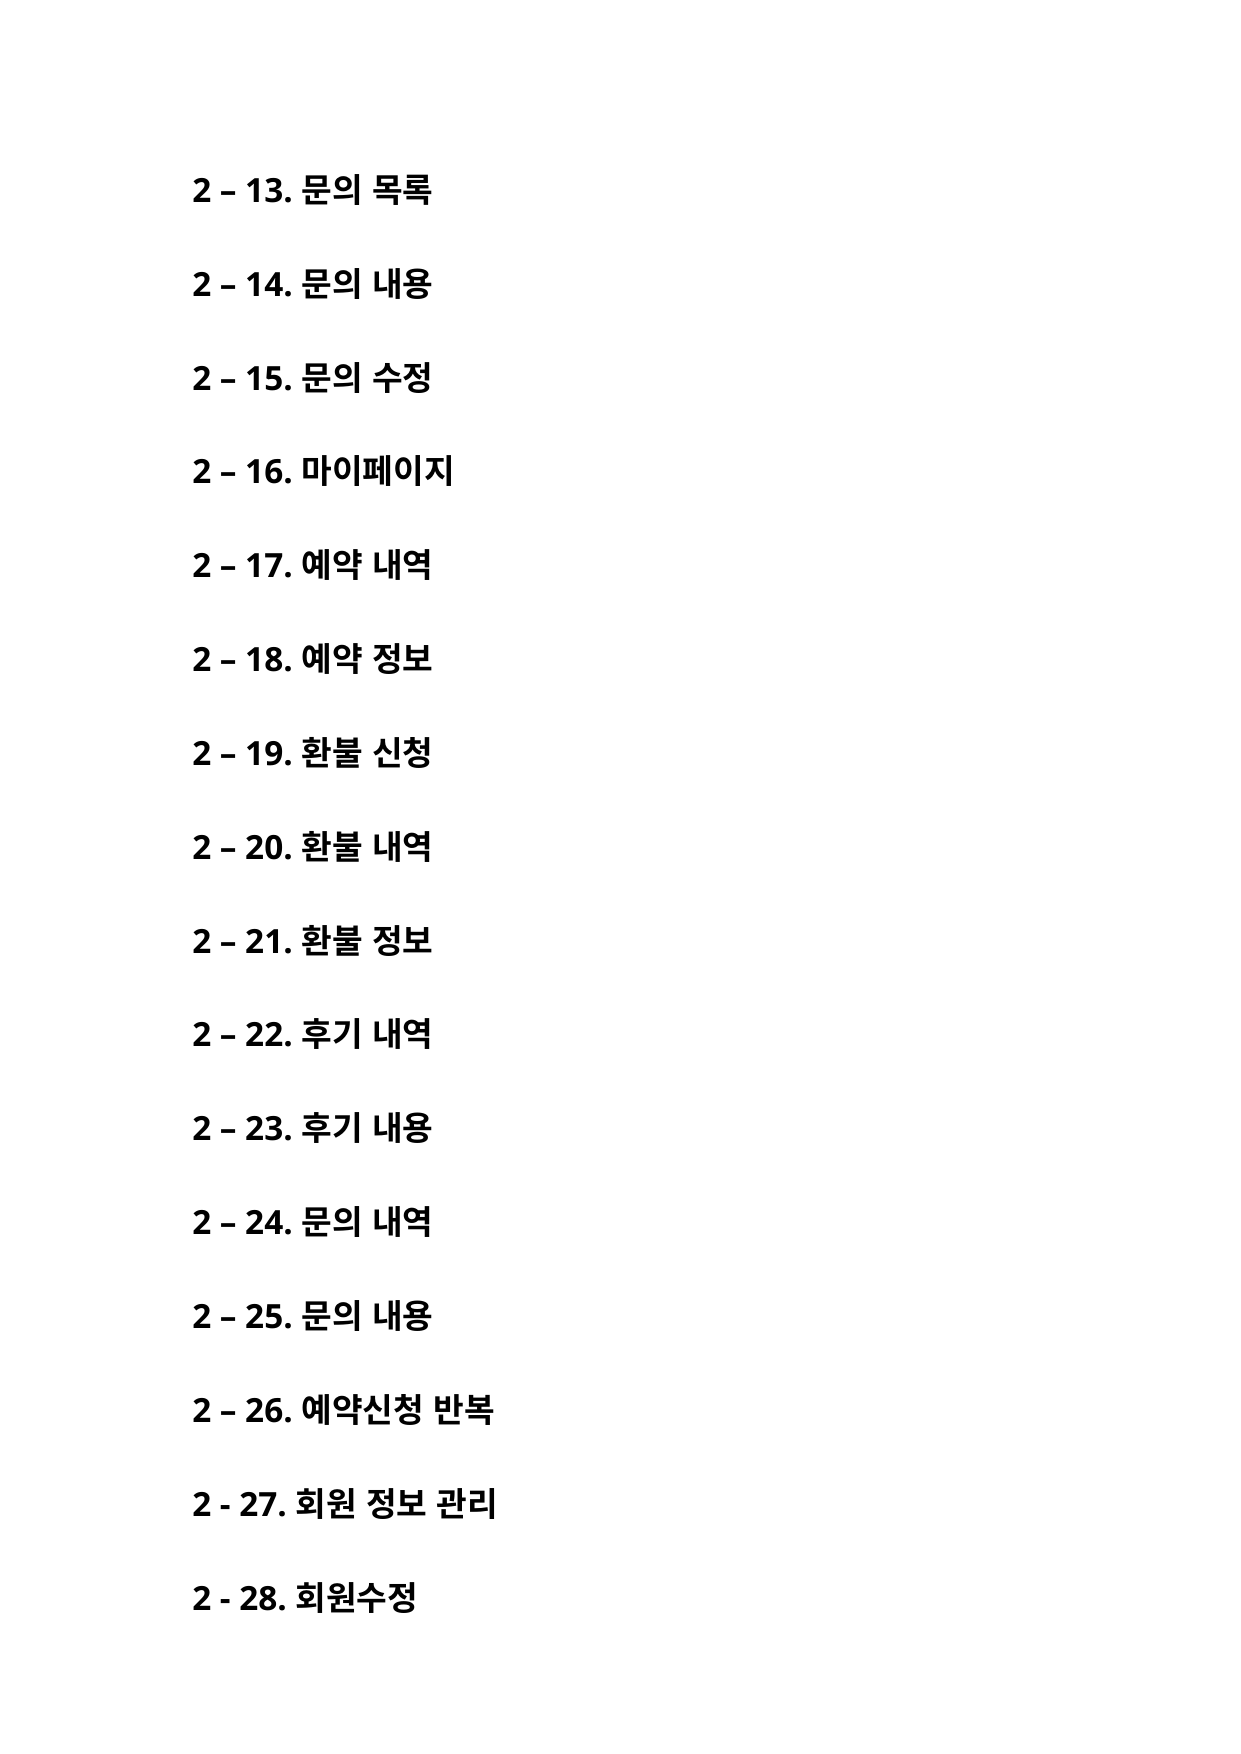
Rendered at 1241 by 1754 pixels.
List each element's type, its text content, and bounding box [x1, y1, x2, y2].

text 2 – 19. 환불 신청 [118, 727, 1122, 775]
text 2 – 17. 예약 내역 [118, 539, 1122, 587]
text 2 – 16. 마이페이지 [118, 445, 1122, 493]
text 2 – 25. 문의 내용 [118, 1290, 1122, 1338]
text 2 – 18. 예약 정보 [118, 633, 1122, 681]
text 2 – 24. 문의 내역 [118, 1196, 1122, 1244]
text 2 - 27. 회원 정보 관리 [118, 1477, 1122, 1526]
text 2 – 15. 문의 수정 [118, 351, 1122, 400]
text 2 – 14. 문의 내용 [118, 257, 1122, 306]
text 2 – 23. 후기 내용 [118, 1102, 1122, 1151]
text 2 – 26. 예약신청 반복 [118, 1384, 1122, 1432]
text 2 - 28. 회원수정 [118, 1571, 1122, 1620]
text 2 – 13. 문의 목록 [118, 163, 1122, 212]
text 2 – 21. 환불 정보 [118, 914, 1122, 963]
text 2 – 22. 후기 내역 [118, 1008, 1122, 1057]
text 2 – 20. 환불 내역 [118, 821, 1122, 869]
